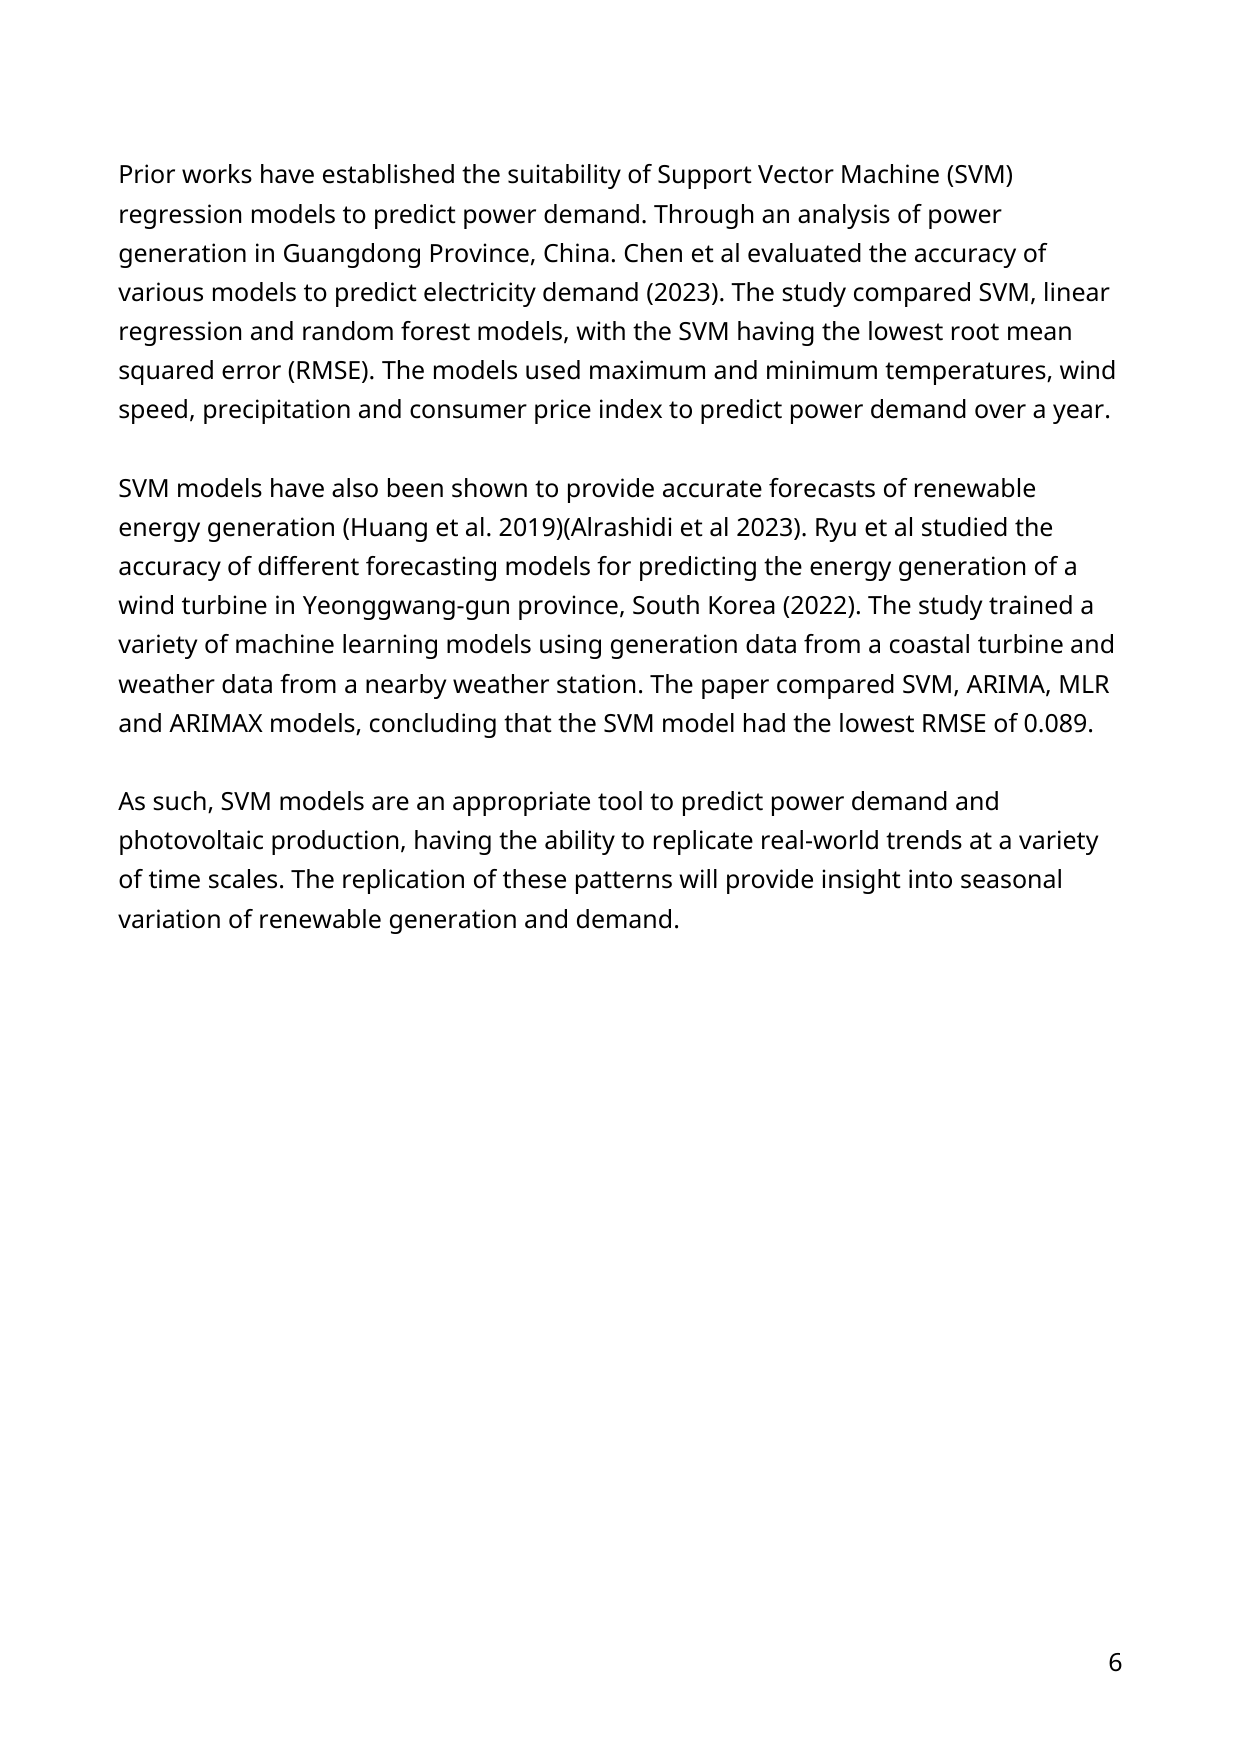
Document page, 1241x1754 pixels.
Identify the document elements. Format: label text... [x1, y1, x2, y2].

text Prior works have established the suitability of Support Vector Machine (SVM) regression models to predict power demand. Through an analysis of power generation in Guangdong Province, China. Chen et al evaluated the accuracy of various models to predict electricity demand (2023). The study compared SVM, linear regression and random forest models, with the SVM having the lowest root mean squared error (RMSE). The models used maximum and minimum temperatures, wind speed, precipitation and consumer price index to predict power demand over a year. [118, 157, 1122, 426]
text As such, SVM models are an appropriate tool to predict power demand and photovoltaic production, having the ability to replicate real-world trends at a variety of time scales. The replication of these patterns will provide insight into seasonal variation of renewable generation and demand. [118, 784, 1122, 935]
text SVM models have also been shown to provide accurate forecasts of renewable energy generation (Huang et al. 2019)(Alrashidi et al 2023). Ryu et al studied the accuracy of different forecasting models for predicting the energy generation of a wind turbine in Yeonggwang-gun province, South Korea (2022). The study trained a variety of machine learning models using generation data from a coastal turbine and weather data from a nearby weather station. The paper compared SVM, ARIMA, MLR and ARIMAX models, concluding that the SVM model had the lowest RMSE of 0.089. [118, 471, 1122, 739]
